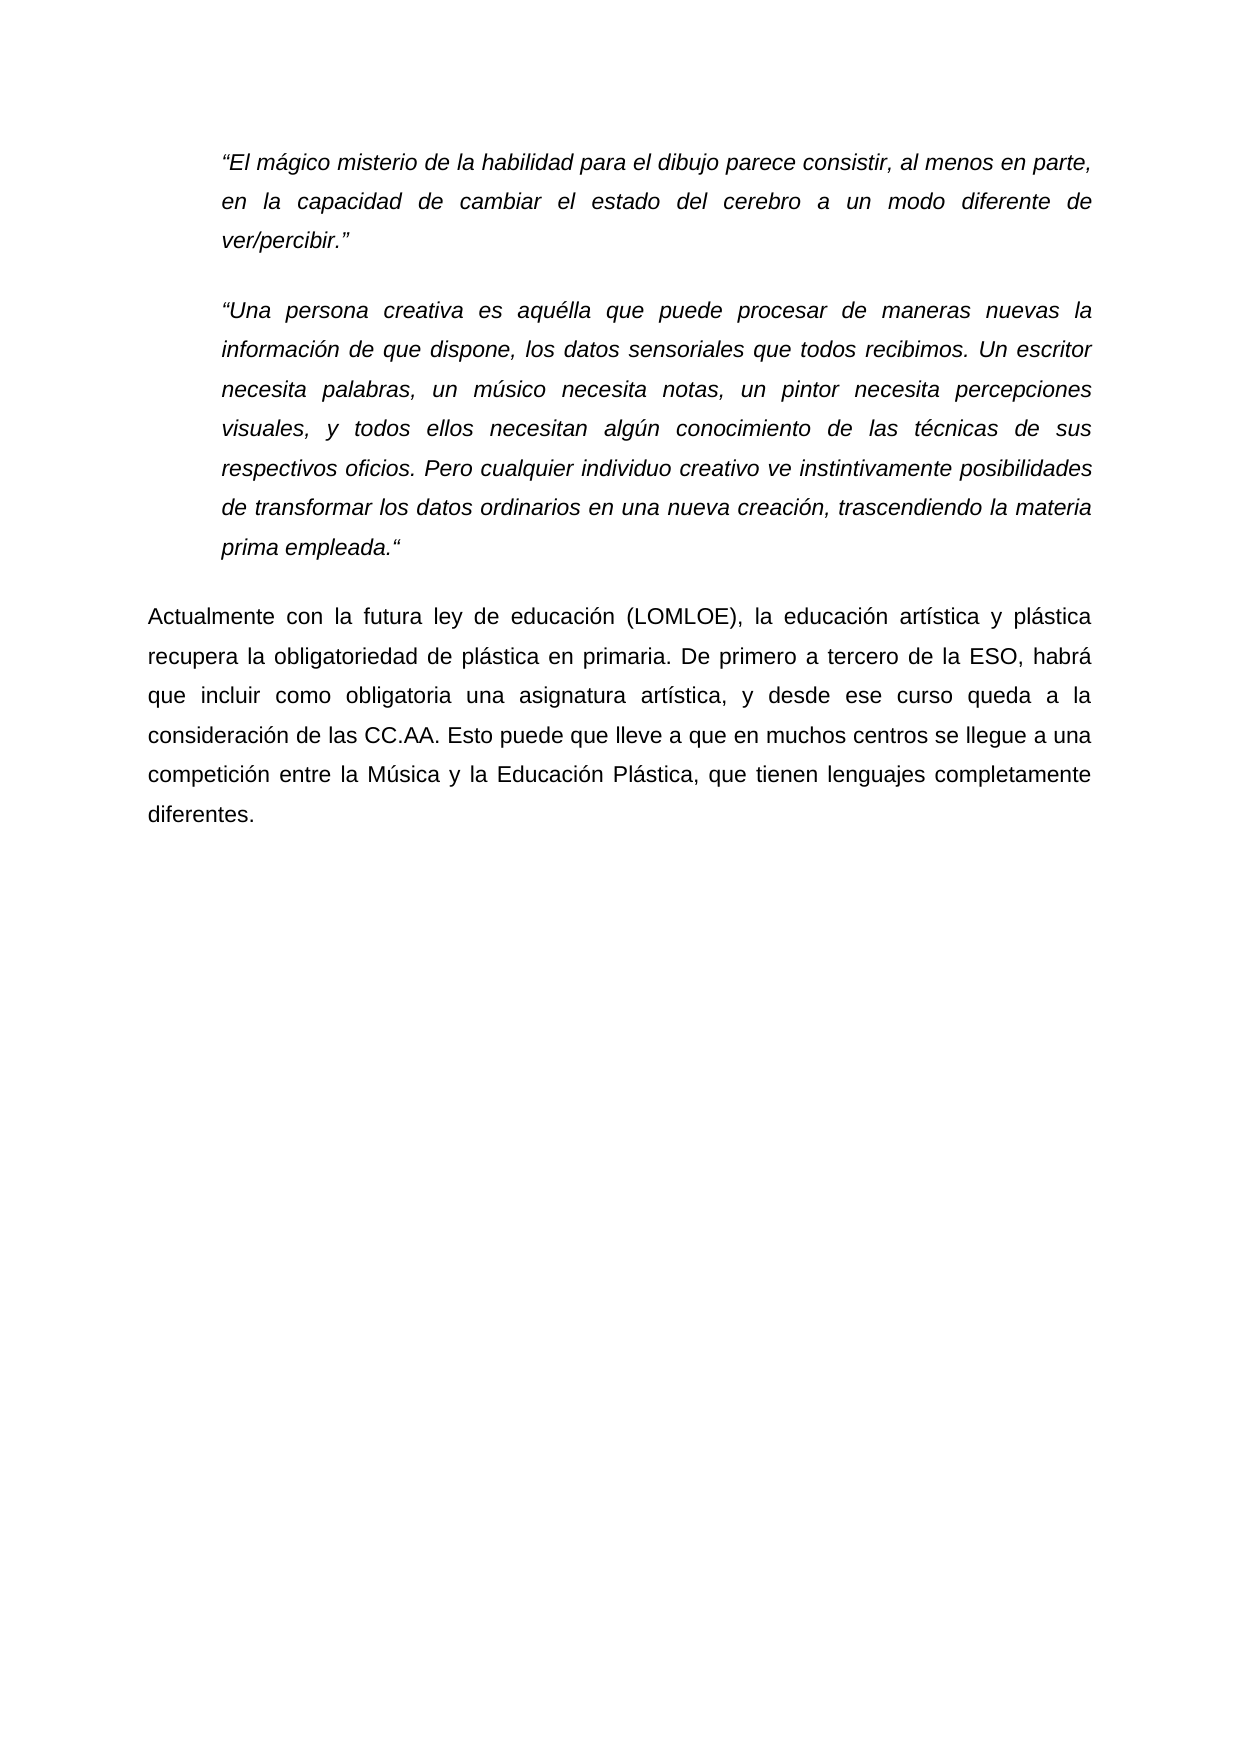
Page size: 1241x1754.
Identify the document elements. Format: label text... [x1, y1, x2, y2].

text “Una persona creativa es aquélla que puede procesar de maneras nuevas la información de que dispone, los datos sensoriales que todos recibimos. Un escritor necesita palabras, un músico necesita notas, un pintor necesita percepciones visuales, y todos ellos necesitan algún conocimiento de las técnicas de sus respectivos oficios. Pero cualquier individuo creativo ve instintivamente posibilidades de transformar los datos ordinarios en una nueva creación, trascendiendo la materia prima empleada.“ [221, 297, 1093, 560]
text “El mágico misterio de la habilidad para el dibujo parece consistir, al menos en parte, en la capacidad de cambiar el estado del cerebro a un modo diferente de ver/percibir.” [221, 148, 1093, 254]
text Actualmente con la futura ley de educación (LOMLOE), la educación artística y plástica recupera la obligatoriedad de plástica en primaria. De primero a tercero de la ESO, habrá que incluir como obligatoria una asignatura artística, y desde ese curso queda a la consideración de las CC.AA. Esto puede que lleve a que en muchos centros se llegue a una competición entre la Música y la Educación Plástica, que tienen lenguajes completamente diferentes. [148, 603, 1093, 827]
